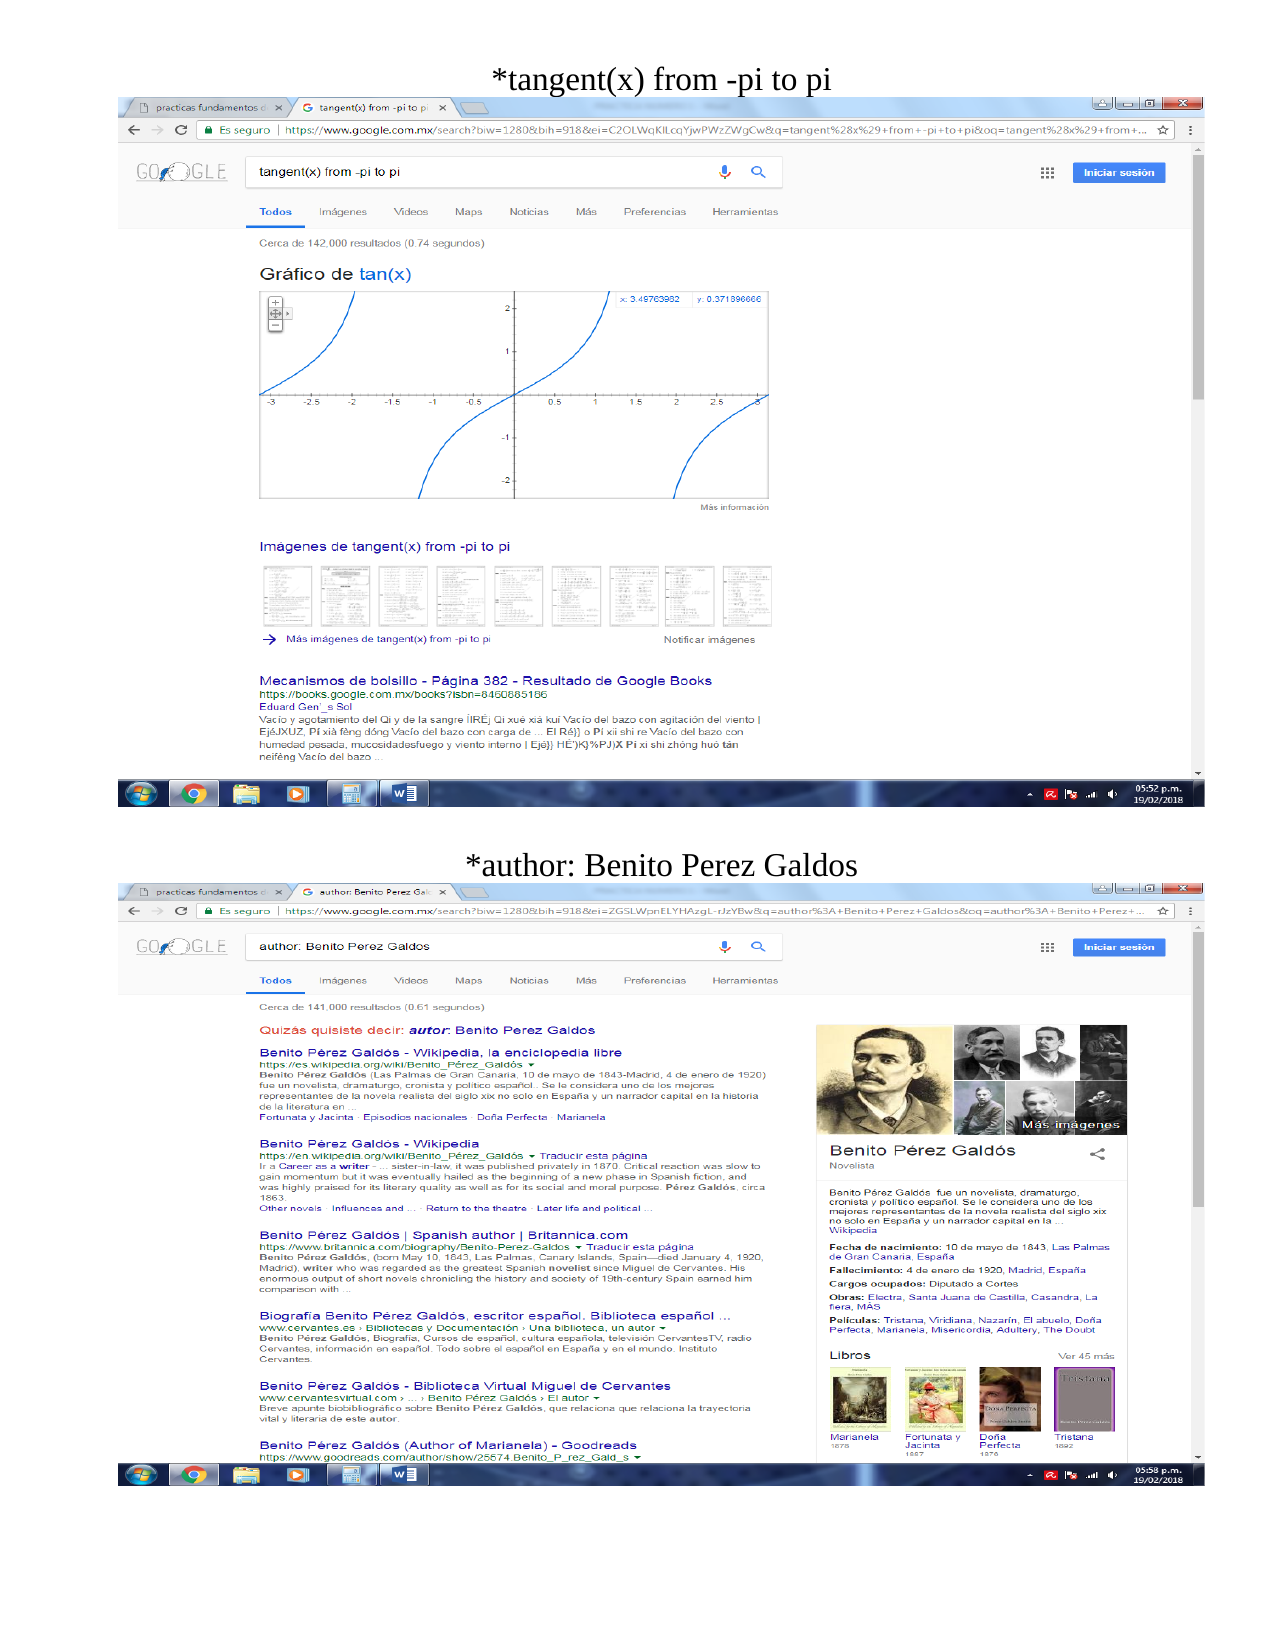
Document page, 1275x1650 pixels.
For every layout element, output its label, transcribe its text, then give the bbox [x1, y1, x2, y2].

text *author: Benito Perez Galdos [118, 845, 1205, 883]
text *tangent(x) from -pi to pi [118, 59, 1205, 97]
